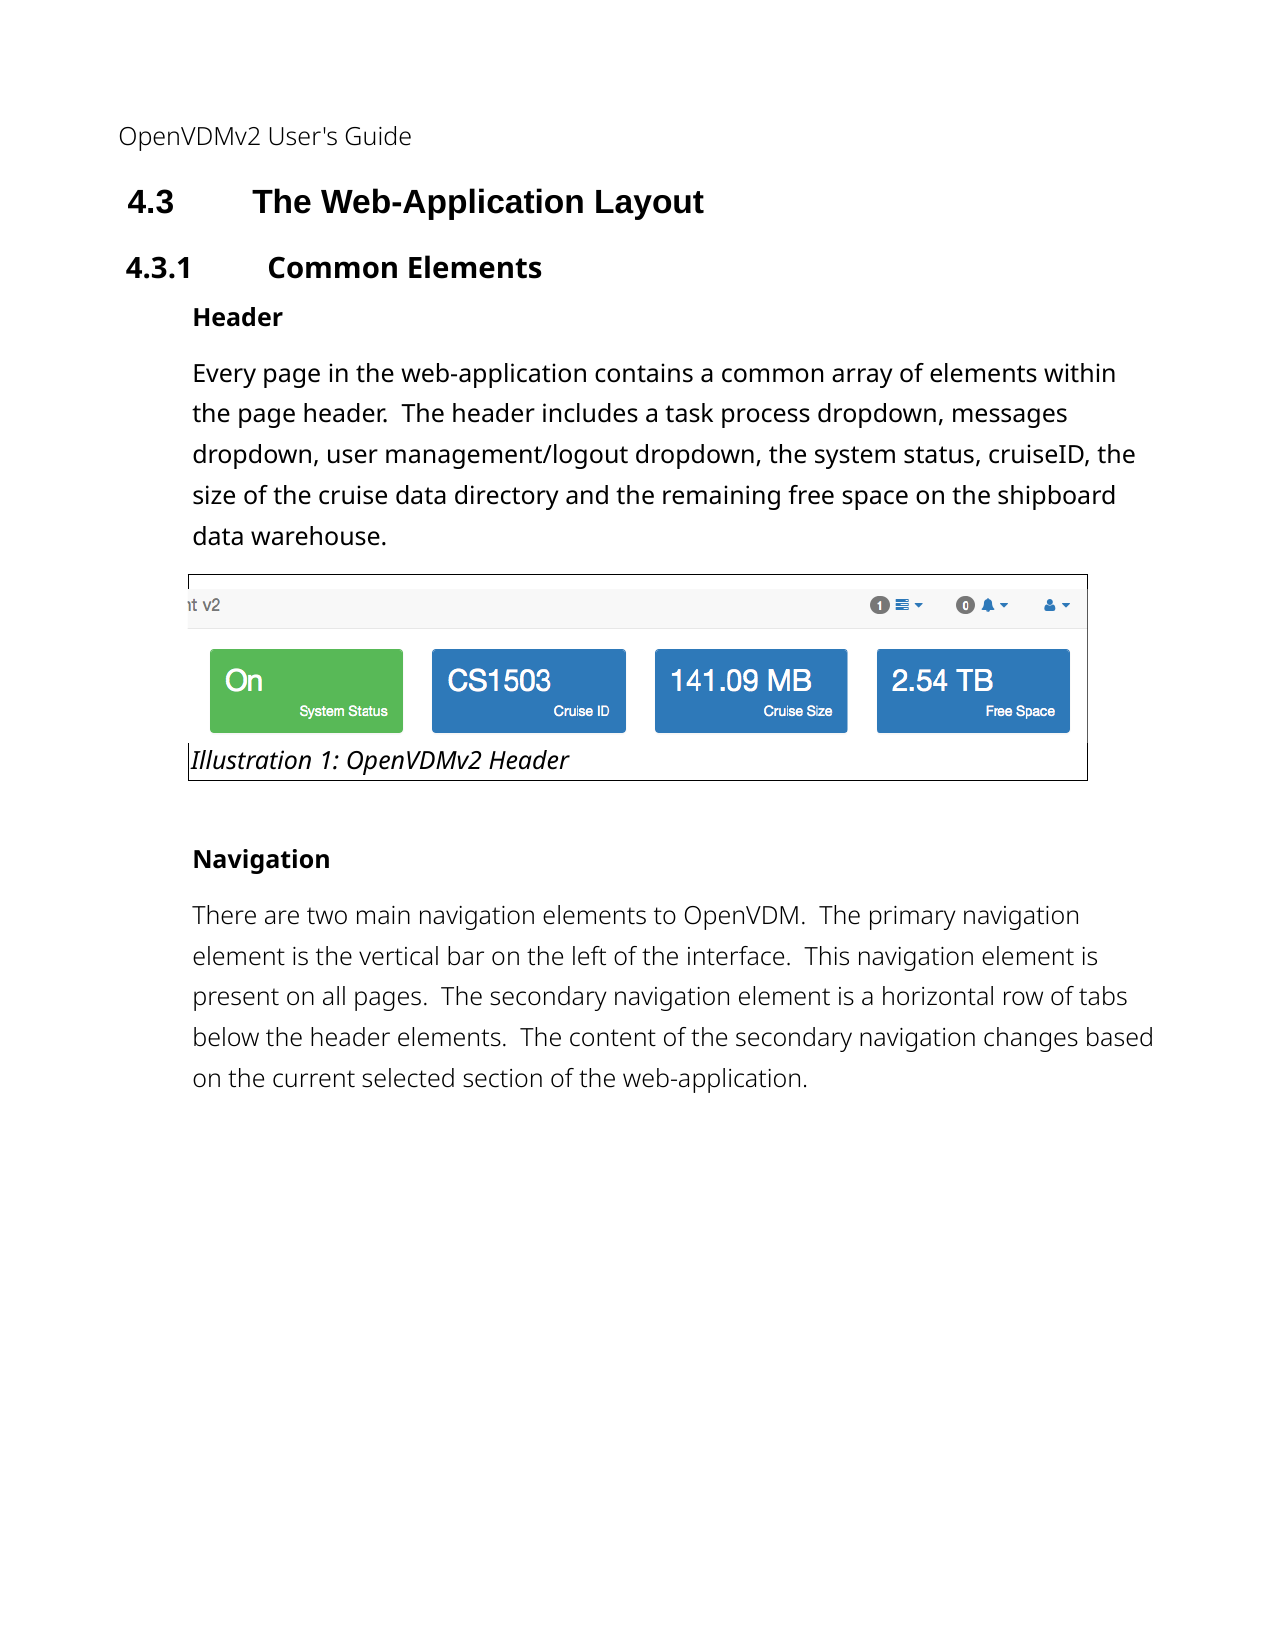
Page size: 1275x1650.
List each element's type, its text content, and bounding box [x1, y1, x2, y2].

text Header [192, 300, 1157, 334]
picture [187, 589, 1088, 743]
text There are two main navigation elements to OpenVDM. The primary navigation element is the vertical bar on the left of the interface. This navigation element is present on all pages. The secondary navigation element is a horizontal row of tabs below the header elements. The content of the secondary navigation changes based on the current selected section of the web-application. [192, 897, 1157, 1095]
subtitle Common Elements [118, 247, 1157, 287]
text Illustration 1: OpenVDMv2 Header [191, 743, 1084, 777]
text Navigation [192, 842, 1157, 876]
subtitle The Web-Application Layout [118, 182, 1157, 220]
text Every page in the web-application contains a common array of elements within the page header. The header includes a task process dropdown, messages dropdown, user management/logout dropdown, the system status, cruiseID, the size of the cruise data directory and the remaining free space on the shipboard data warehouse. [192, 355, 1157, 553]
